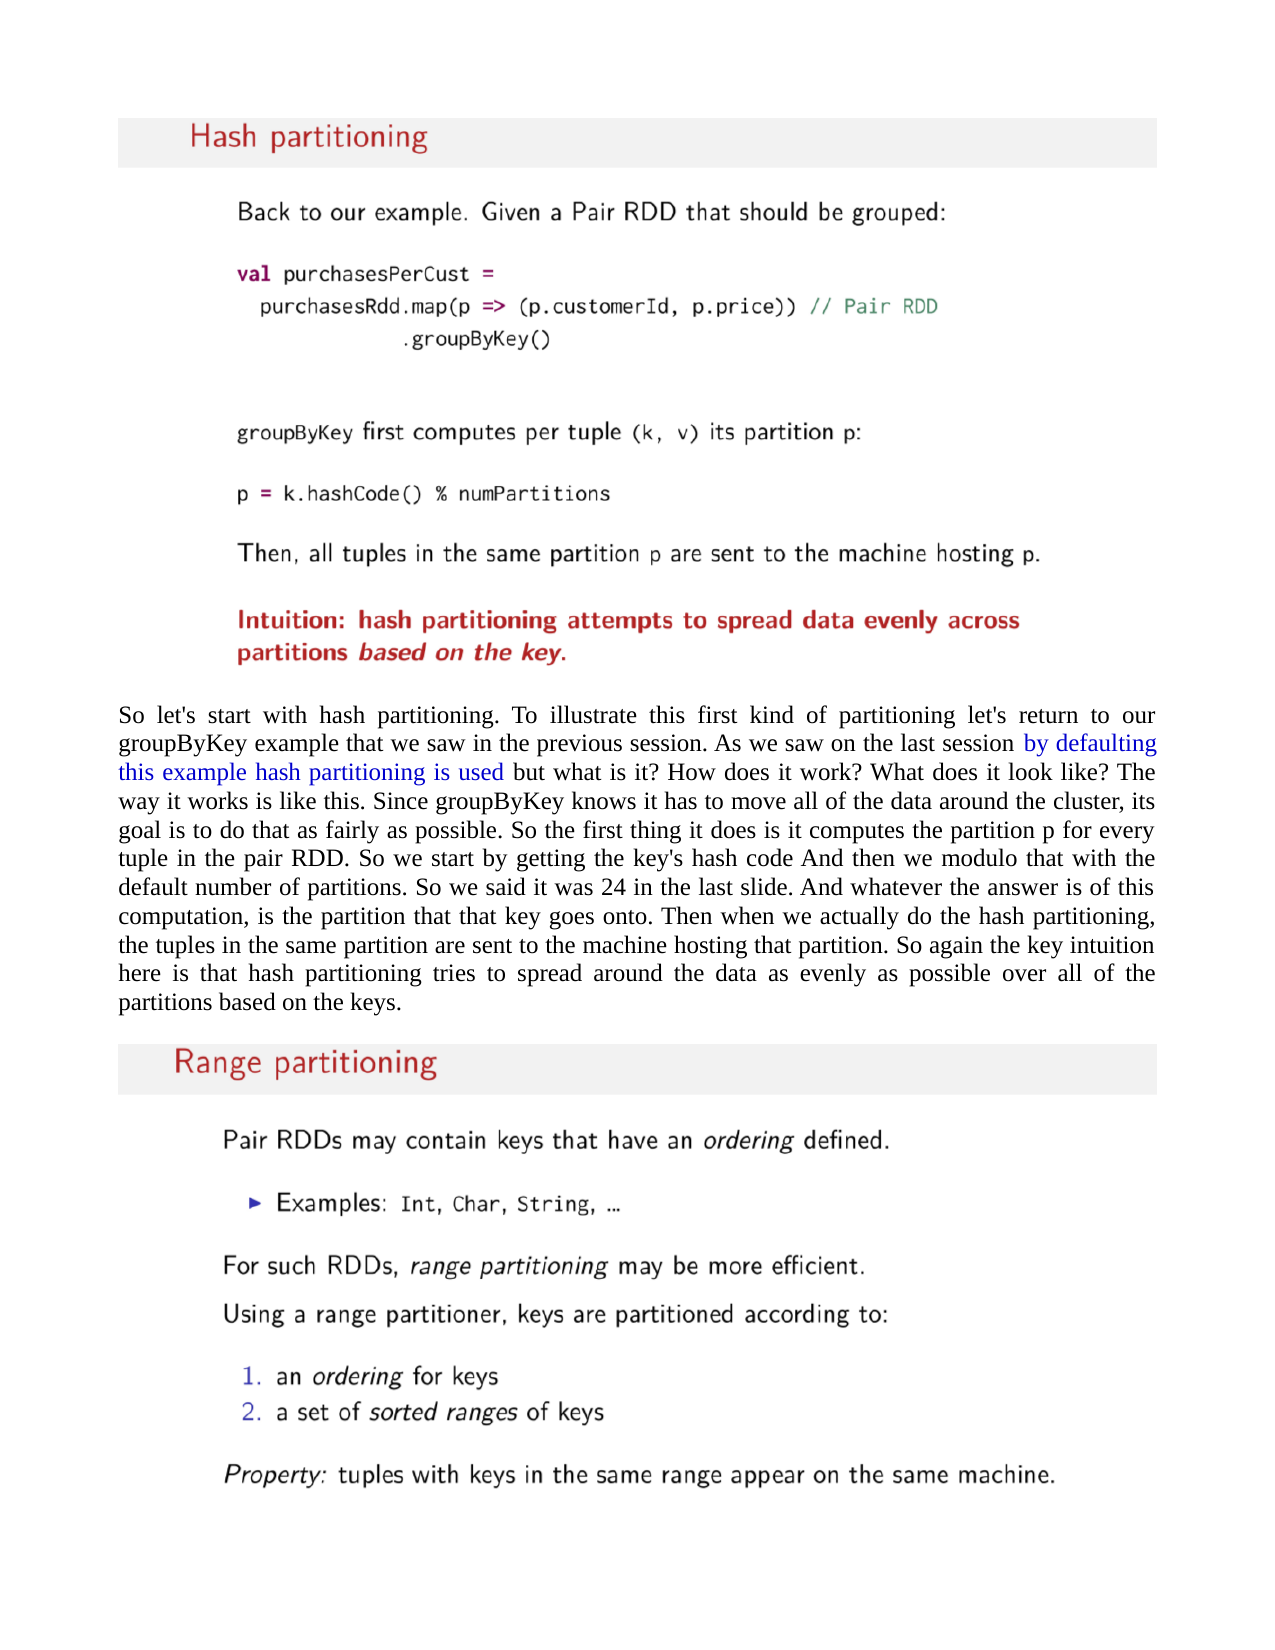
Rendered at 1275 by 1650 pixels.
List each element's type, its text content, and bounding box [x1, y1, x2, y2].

picture [118, 118, 1157, 671]
text So let's start with hash partitioning. To illustrate this first kind of partitioning let's return to our groupByKey example that we saw in the previous session. As we saw on the last session by defaulting this example hash partitioning is used but what is it? How does it work? What does it look like? The way it works is like this. Since groupByKey knows it has to move all of the data around the cluster, its goal is to do that as fairly as possible. So the first thing it does is it computes the partition p for every tuple in the pair RDD. So we start by getting the key's hash code And then we modulo that with the default number of partitions. So we said it was 24 in the last slide. And whatever the answer is of this computation, is the partition that that key goes onto. Then when we actually do the hash partitioning, the tuples in the same partition are sent to the machine hosting that partition. So again the key intuition here is that hash partitioning tries to spread around the data as evenly as possible over all of the partitions based on the keys. [118, 700, 1157, 1016]
picture [118, 1044, 1157, 1495]
